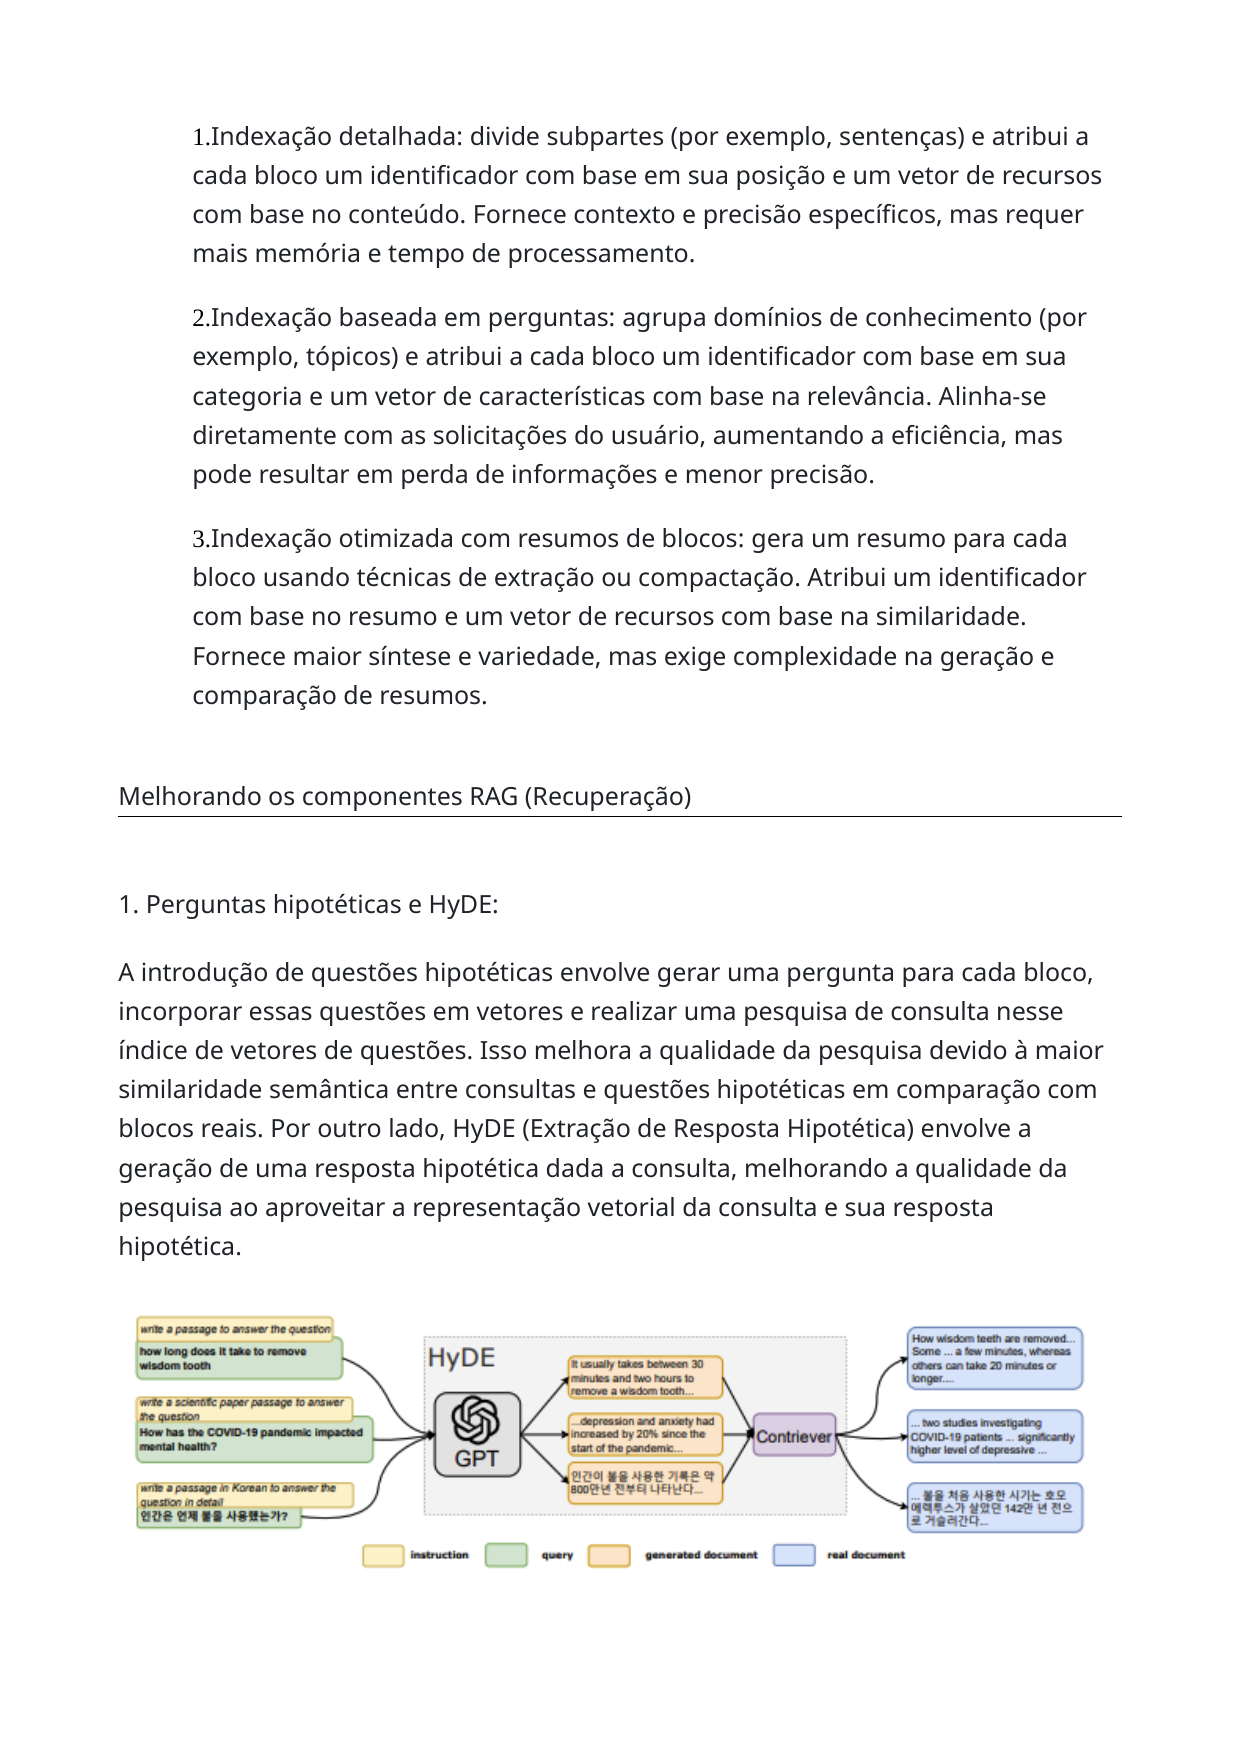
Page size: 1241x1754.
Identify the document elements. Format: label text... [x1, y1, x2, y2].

list Indexação detalhada: divide subpartes (por exemplo, sentenças) e atribui a cada bloco um identificador com base em sua posição e um vetor de recursos com base no conteúdo. Fornece contexto e precisão específicos, mas requer mais memória e tempo de processamento. [118, 118, 1122, 270]
text A introdução de questões hipotéticas envolve gerar uma pergunta para cada bloco, incorporar essas questões em vetores e realizar uma pesquisa de consulta nesse índice de vetores de questões. Isso melhora a qualidade da pesquisa devido à maior similaridade semântica entre consultas e questões hipotéticas em comparação com blocos reais. Por outro lado, HyDE (Extração de Resposta Hipotética) envolve a geração de uma resposta hipotética dada a consulta, melhorando a qualidade da pesquisa ao aproveitar a representação vetorial da consulta e sua resposta hipotética. [118, 954, 1122, 1263]
list Indexação otimizada com resumos de blocos: gera um resumo para cada bloco usando técnicas de extração ou compactação. Atribui um identificador com base no resumo e um vetor de recursos com base na similaridade. Fornece maior síntese e variedade, mas exige complexidade na geração e comparação de resumos. [118, 521, 1122, 711]
subtitle Melhorando os componentes RAG (Recuperação) [118, 779, 1122, 816]
list Indexação baseada em perguntas: agrupa domínios de conhecimento (por exemplo, tópicos) e atribui a cada bloco um identificador com base em sua categoria e um vetor de características com base na relevância. Alinha-se diretamente com as solicitações do usuário, aumentando a eficiência, mas pode resultar em perda de informações e menor precisão. [118, 300, 1122, 491]
subtitle 1. Perguntas hipotéticas e HyDE: [118, 887, 1122, 921]
picture [118, 1292, 1108, 1581]
